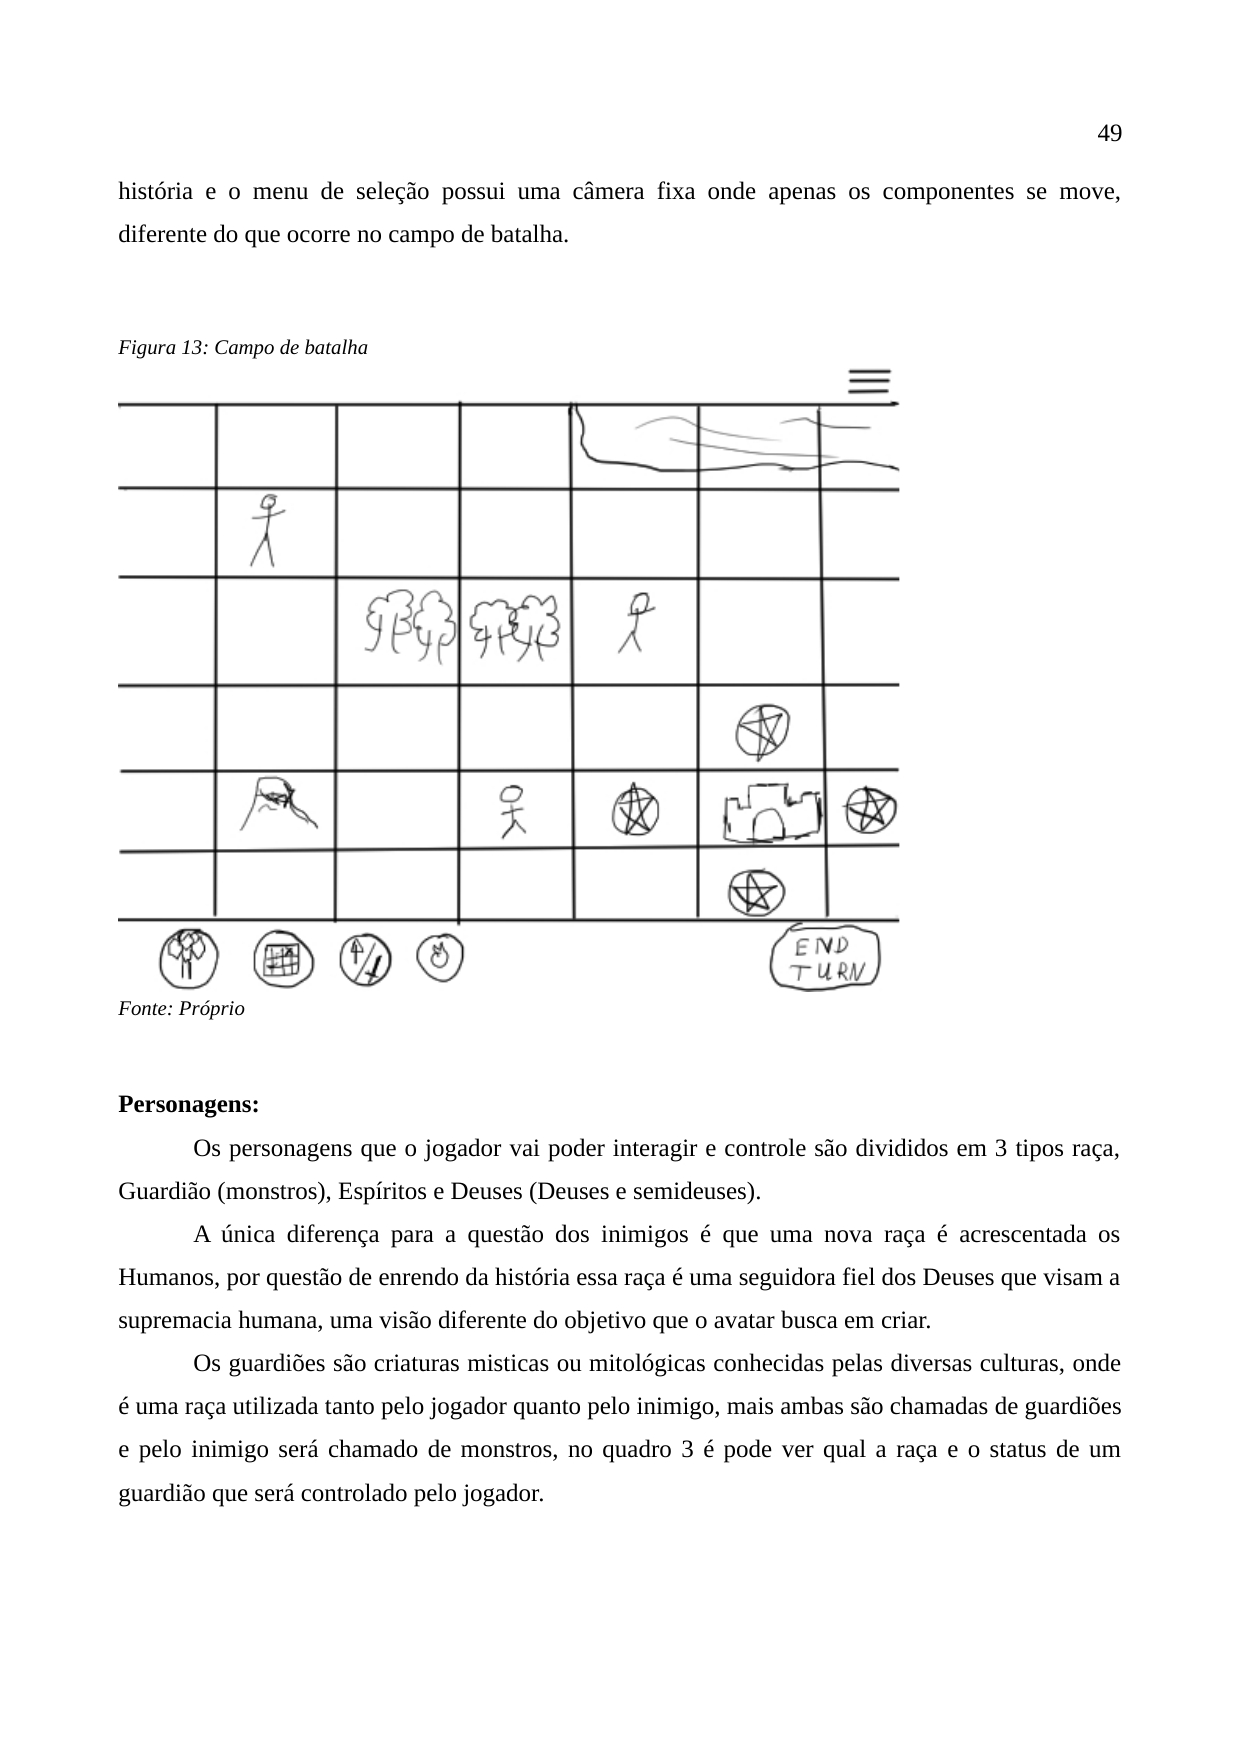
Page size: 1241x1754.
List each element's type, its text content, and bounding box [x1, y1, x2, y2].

text Figura 13: Campo de batalha [118, 331, 1122, 372]
text [118, 1021, 1122, 1032]
text Os guardiões são criaturas misticas ou mitológicas conhecidas pelas diversas culturas, onde é uma raça utilizada tanto pelo jogador quanto pelo inimigo, mais ambas são chamadas de guardiões e pelo inimigo será chamado de monstros, no quadro 3 é pode ver qual a raça e o status de um guardião que será controlado pelo jogador. [118, 1348, 1122, 1506]
text A única diferença para a questão dos inimigos é que uma nova raça é acrescentada os Humanos, por questão de enrendo da história essa raça é uma seguidora fiel dos Deuses que visam a supremacia humana, uma visão diferente do objetivo que o avatar busca em criar. [118, 1219, 1122, 1334]
text Personagens: [118, 1089, 1122, 1118]
text história e o menu de seleção possui uma câmera fixa onde apenas os componentes se move, diferente do que ocorre no campo de batalha. [118, 176, 1122, 248]
text Os personagens que o jogador vai poder interagir e controle são divididos em 3 tipos raça, Guardião (monstros), Espíritos e Deuses (Deuses e semideuses). [118, 1133, 1122, 1204]
text Fonte: Próprio [118, 372, 1122, 1021]
picture [118, 366, 900, 992]
